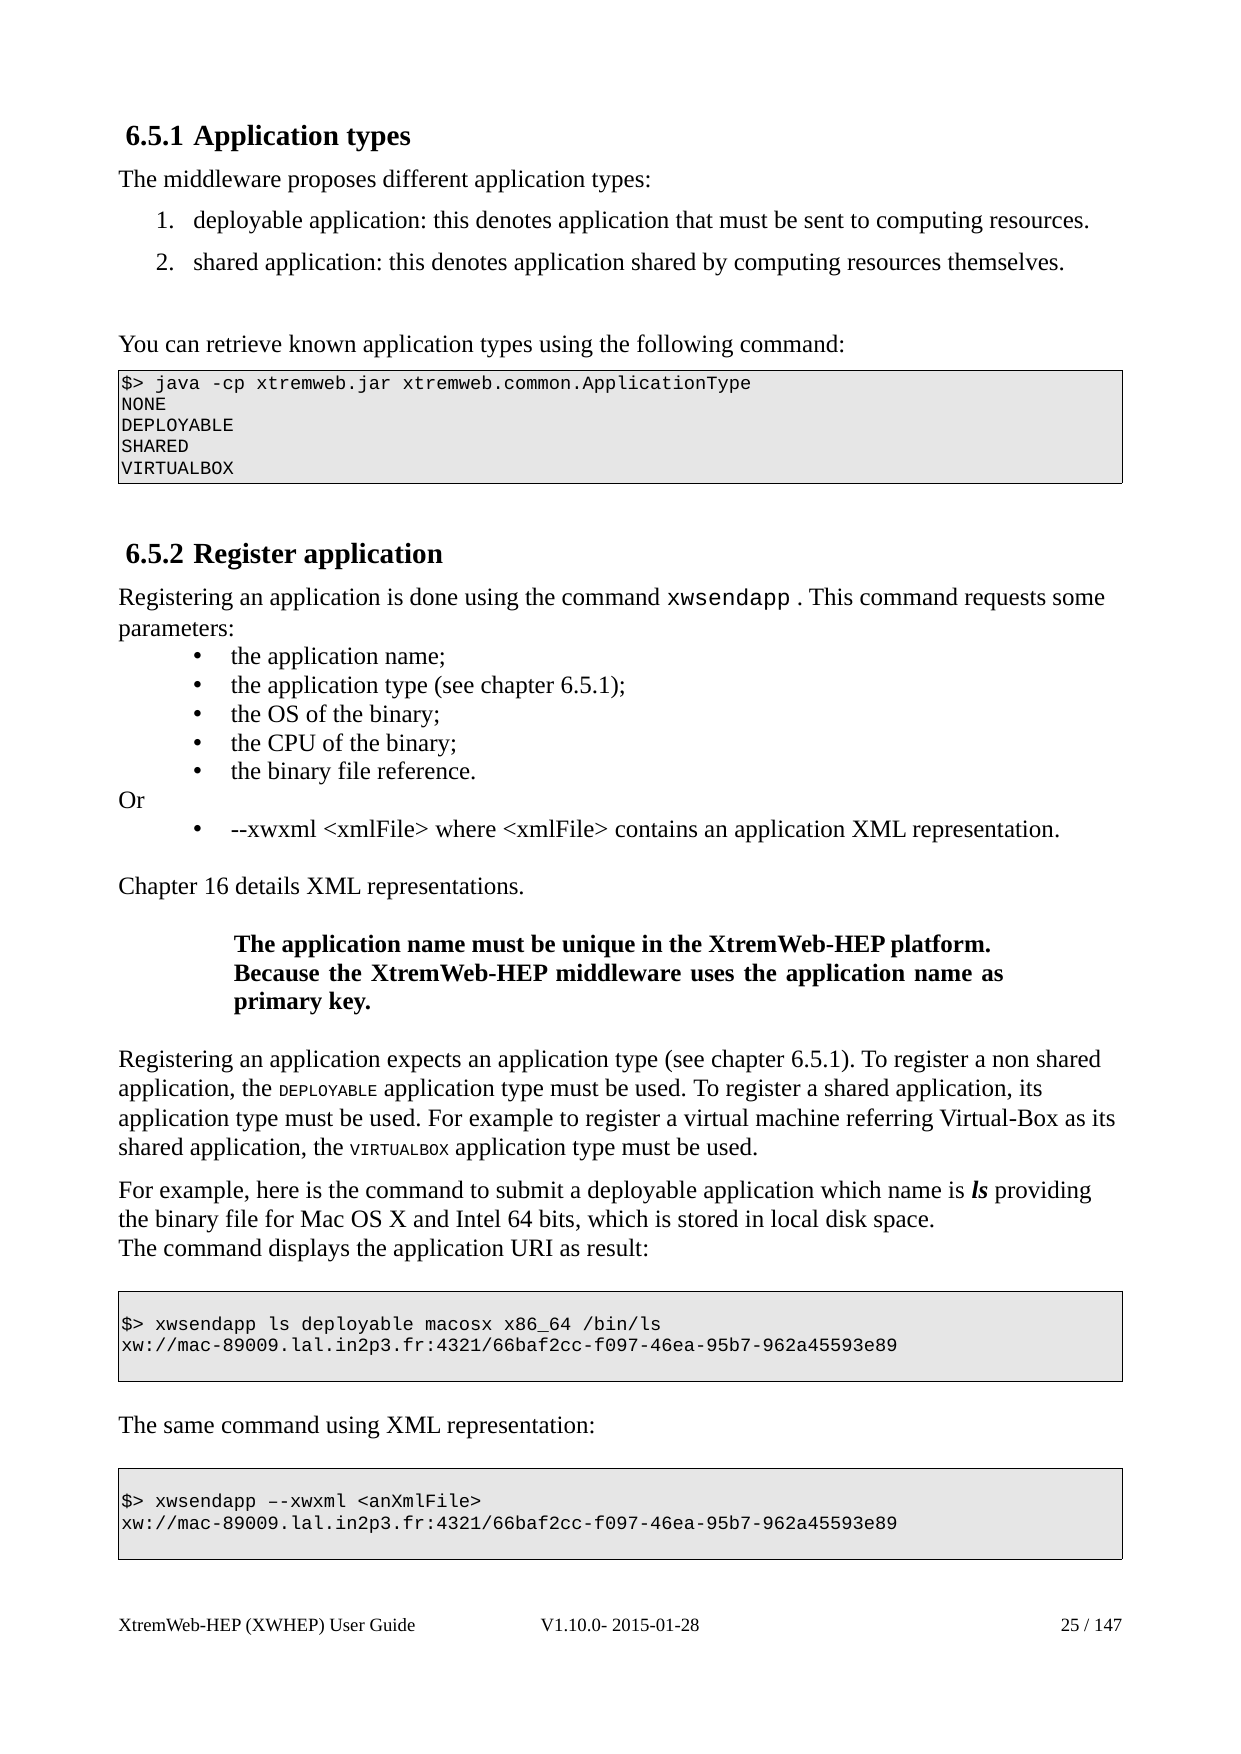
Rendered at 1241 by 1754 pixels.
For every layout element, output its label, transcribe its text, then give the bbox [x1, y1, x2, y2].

list the binary file reference. [193, 756, 1122, 785]
text The command displays the application URI as result: [118, 1233, 1122, 1262]
list the OS of the binary; [193, 699, 1122, 728]
text For example, here is the command to submit a deployable application which name is ls providing the binary file for Mac OS X and Intel 64 bits, which is stored in local disk space. [118, 1176, 1122, 1233]
text The same command using XML representation: [118, 1410, 1122, 1439]
text Because the XtremWeb-HEP middleware uses the application name as primary key. [233, 958, 1004, 1015]
text xw://mac-89009.lal.in2p3.fr:4321/66baf2cc-f097-46ea-95b7-962a45593e89 [119, 1333, 1122, 1354]
text The middleware proposes different application types: [118, 164, 1122, 193]
list the application type (see chapter 6.5.1); [193, 670, 1122, 699]
text NONE [119, 392, 1122, 413]
subtitle Application types [118, 118, 1122, 152]
text The application name must be unique in the XtremWeb-HEP platform. [233, 929, 1004, 958]
list the CPU of the binary; [193, 728, 1122, 756]
text Registering an application expects an application type (see chapter 6.5.1). To register a non shared application, the deployable application type must be used. To register a shared application, its application type must be used. For example to register a virtual machine referring Virtual-Box as its shared application, the virtualbox application type must be used. [118, 1044, 1122, 1163]
text VIRTUALBOX [119, 455, 1122, 483]
text $> xwsendapp –-xwxml <anXmlFile> [119, 1489, 1122, 1510]
text Chapter 16 details XML representations. [118, 871, 1122, 900]
text Registering an application is done using the command xwsendapp . This command requests some parameters: [118, 582, 1122, 641]
list --xwxml <xmlFile> where <xmlFile> contains an application XML representation. [193, 814, 1122, 843]
list shared application: this denotes application shared by computing resources themselves. [156, 247, 1122, 275]
text xw://mac-89009.lal.in2p3.fr:4321/66baf2cc-f097-46ea-95b7-962a45593e89 [119, 1510, 1122, 1532]
text SHARED [119, 434, 1122, 455]
subtitle Register application [118, 536, 1122, 570]
text $> xwsendapp ls deployable macosx x86_64 /bin/ls [119, 1312, 1122, 1333]
text You can retrieve known application types using the following command: [118, 329, 1122, 358]
text Or [118, 785, 1122, 814]
list deployable application: this denotes application that must be sent to computing resources. [156, 205, 1122, 234]
list the application name; [193, 641, 1122, 670]
text $> java -cp xtremweb.jar xtremweb.common.ApplicationType [119, 371, 1122, 392]
text DEPLOYABLE [119, 413, 1122, 434]
